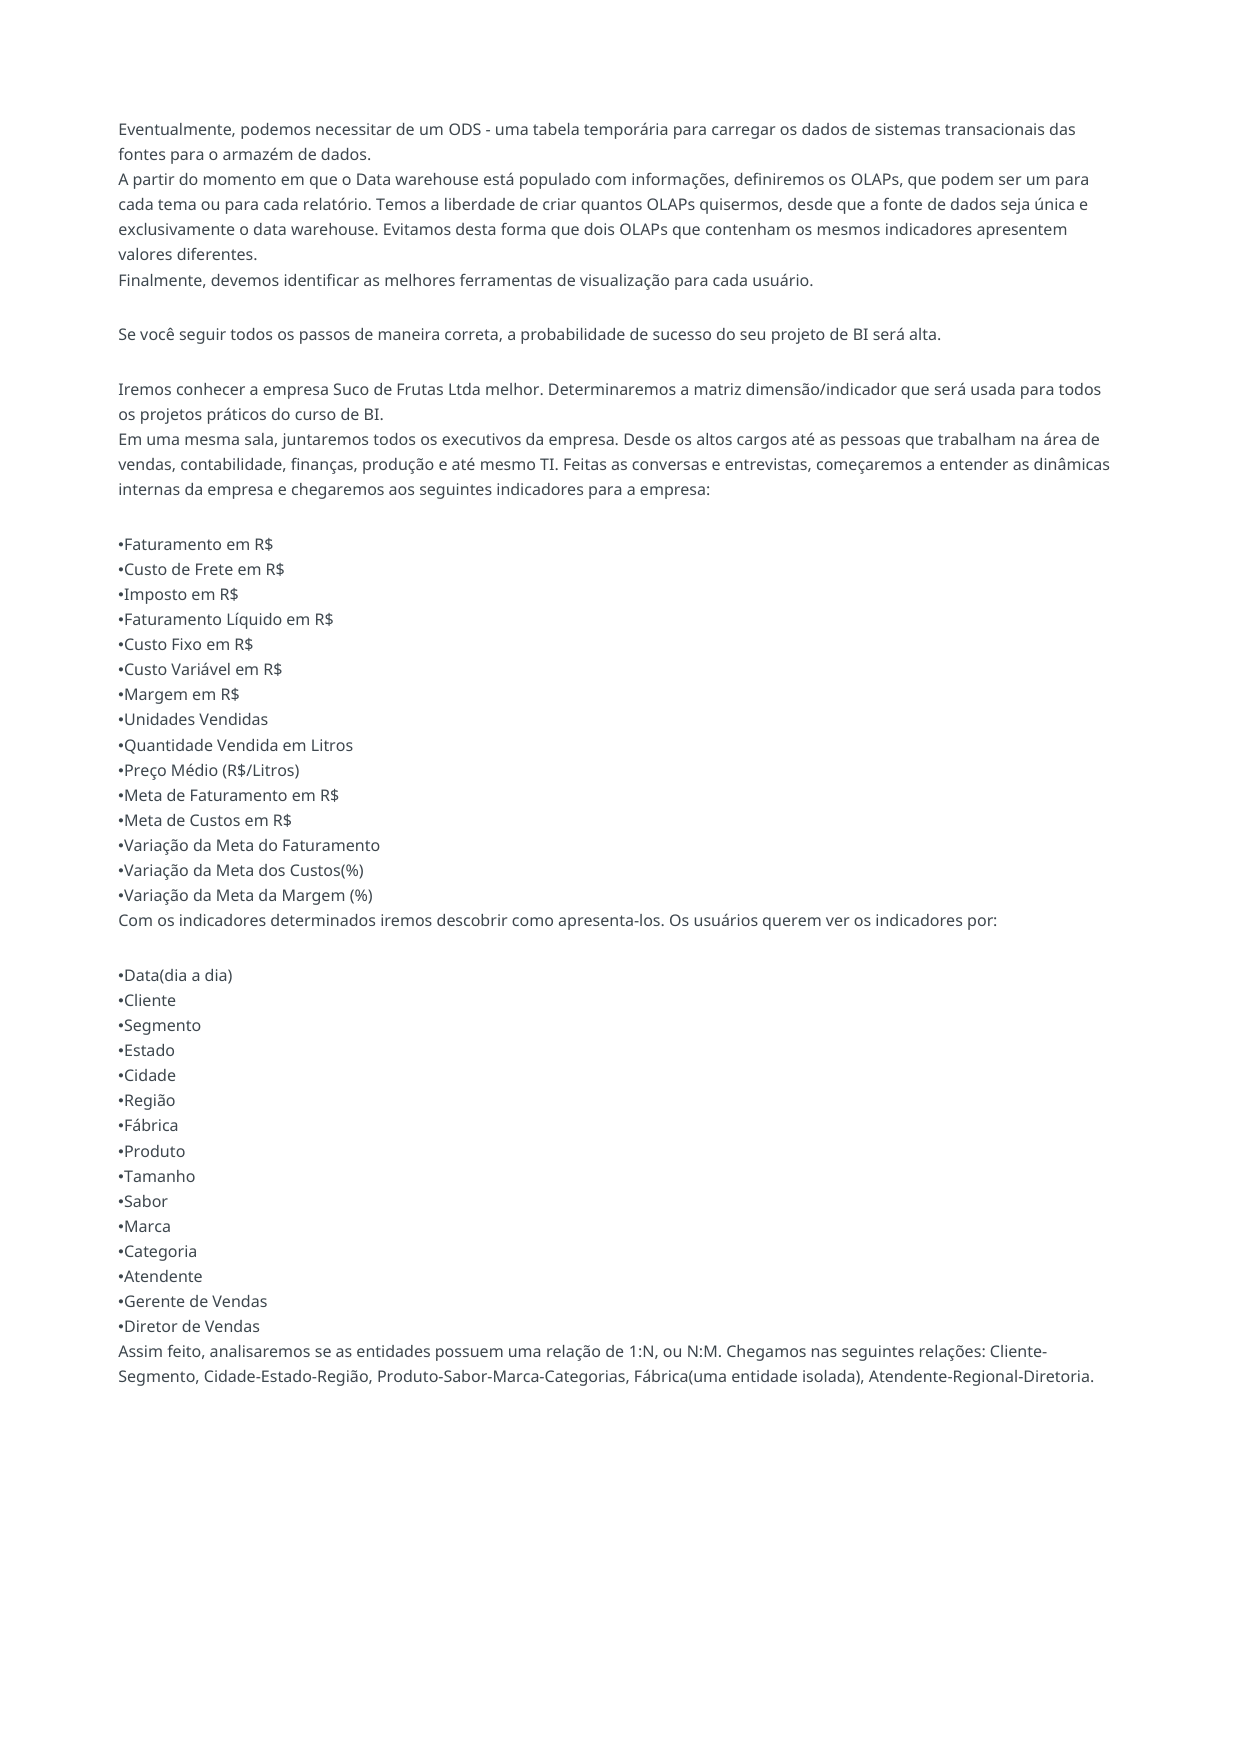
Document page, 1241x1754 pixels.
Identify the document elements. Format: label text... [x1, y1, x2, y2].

list Imposto em R$ [118, 583, 1122, 605]
list Meta de Faturamento em R$ [118, 784, 1122, 806]
list Segmento [118, 1014, 1122, 1036]
text Eventualmente, podemos necessitar de um ODS - uma tabela temporária para carregar os dados de sistemas transacionais das fontes para o armazém de dados. [118, 118, 1122, 165]
list Margem em R$ [118, 683, 1122, 705]
list Preço Médio (R$/Litros) [118, 759, 1122, 781]
list Faturamento Líquido em R$ [118, 608, 1122, 630]
list Faturamento em R$ [118, 533, 1122, 555]
list Quantidade Vendida em Litros [118, 734, 1122, 756]
text Com os indicadores determinados iremos descobrir como apresenta-los. Os usuários querem ver os indicadores por: [118, 909, 1122, 931]
list Cliente [118, 989, 1122, 1011]
list Marca [118, 1215, 1122, 1237]
list Sabor [118, 1190, 1122, 1212]
list Custo Fixo em R$ [118, 633, 1122, 655]
list Atendente [118, 1265, 1122, 1287]
list Fábrica [118, 1115, 1122, 1137]
list Diretor de Vendas [118, 1316, 1122, 1337]
list Unidades Vendidas [118, 709, 1122, 731]
text Assim feito, analisaremos se as entidades possuem uma relação de 1:N, ou N:M. Chegamos nas seguintes relações: Cliente-Segmento, Cidade-Estado-Região, Produto-Sabor-Marca-Categorias, Fábrica(uma entidade isolada), Atendente-Regional-Diretoria. [118, 1341, 1122, 1388]
text Se você seguir todos os passos de maneira correta, a probabilidade de sucesso do seu projeto de BI será alta. [118, 323, 1122, 345]
list Gerente de Vendas [118, 1290, 1122, 1312]
list Produto [118, 1140, 1122, 1162]
text Iremos conhecer a empresa Suco de Frutas Ltda melhor. Determinaremos a matriz dimensão/indicador que será usada para todos os projetos práticos do curso de BI. [118, 378, 1122, 425]
list Meta de Custos em R$ [118, 809, 1122, 831]
list Custo de Frete em R$ [118, 558, 1122, 580]
list Cidade [118, 1064, 1122, 1086]
text Em uma mesma sala, juntaremos todos os executivos da empresa. Desde os altos cargos até as pessoas que trabalham na área de vendas, contabilidade, finanças, produção e até mesmo TI. Feitas as conversas e entrevistas, começaremos a entender as dinâmicas internas da empresa e chegaremos aos seguintes indicadores para a empresa: [118, 428, 1122, 500]
list Estado [118, 1039, 1122, 1061]
text A partir do momento em que o Data warehouse está populado com informações, definiremos os OLAPs, que podem ser um para cada tema ou para cada relatório. Temos a liberdade de criar quantos OLAPs quisermos, desde que a fonte de dados seja única e exclusivamente o data warehouse. Evitamos desta forma que dois OLAPs que contenham os mesmos indicadores apresentem valores diferentes. [118, 168, 1122, 266]
list Variação da Meta dos Custos(%) [118, 859, 1122, 881]
list Custo Variável em R$ [118, 658, 1122, 680]
text Finalmente, devemos identificar as melhores ferramentas de visualização para cada usuário. [118, 269, 1122, 291]
list Variação da Meta da Margem (%) [118, 884, 1122, 906]
list Variação da Meta do Faturamento [118, 834, 1122, 856]
list Data(dia a dia) [118, 964, 1122, 986]
list Tamanho [118, 1165, 1122, 1187]
list Região [118, 1089, 1122, 1111]
list Categoria [118, 1240, 1122, 1262]
